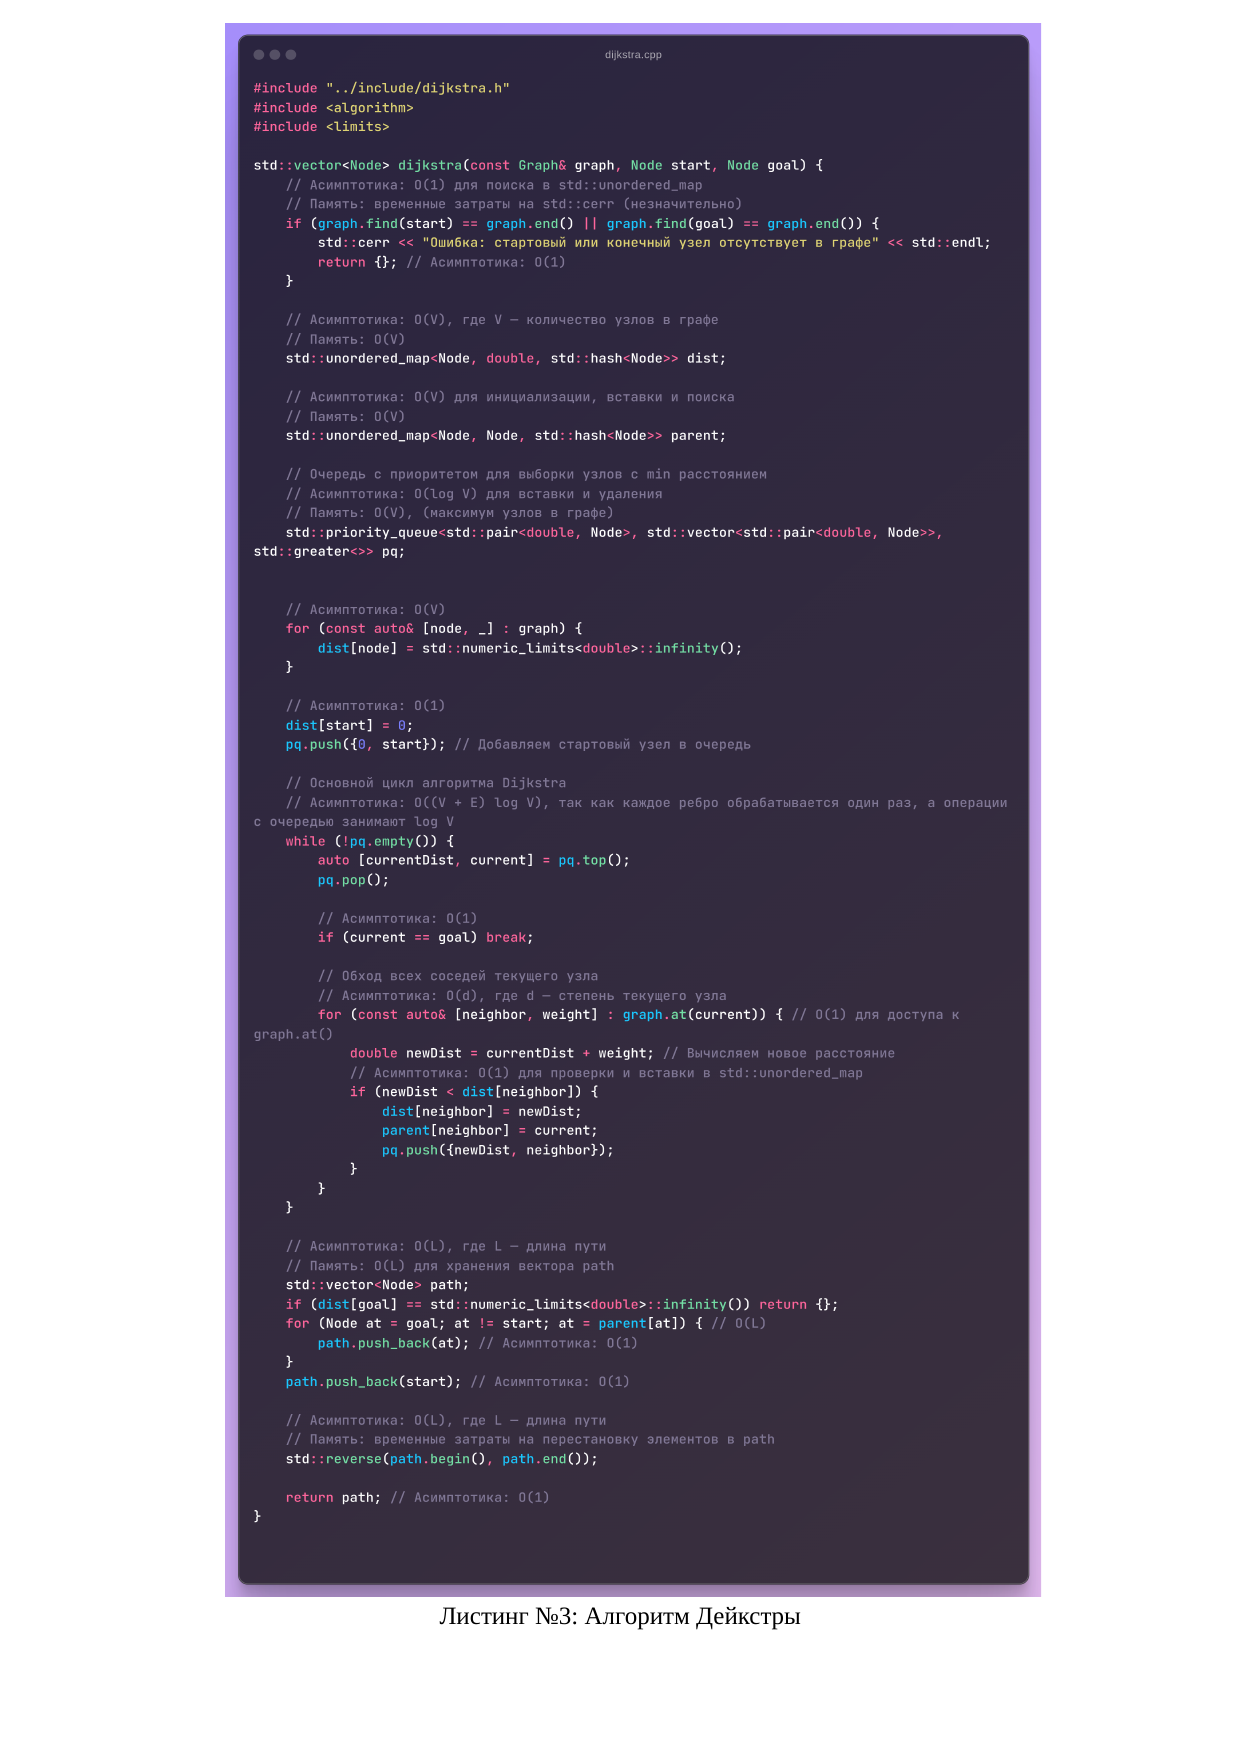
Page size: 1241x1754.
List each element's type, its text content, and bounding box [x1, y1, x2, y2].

text Листинг №3: Алгоритм Дейкстры [118, 118, 1122, 1630]
picture [225, 23, 1042, 1597]
